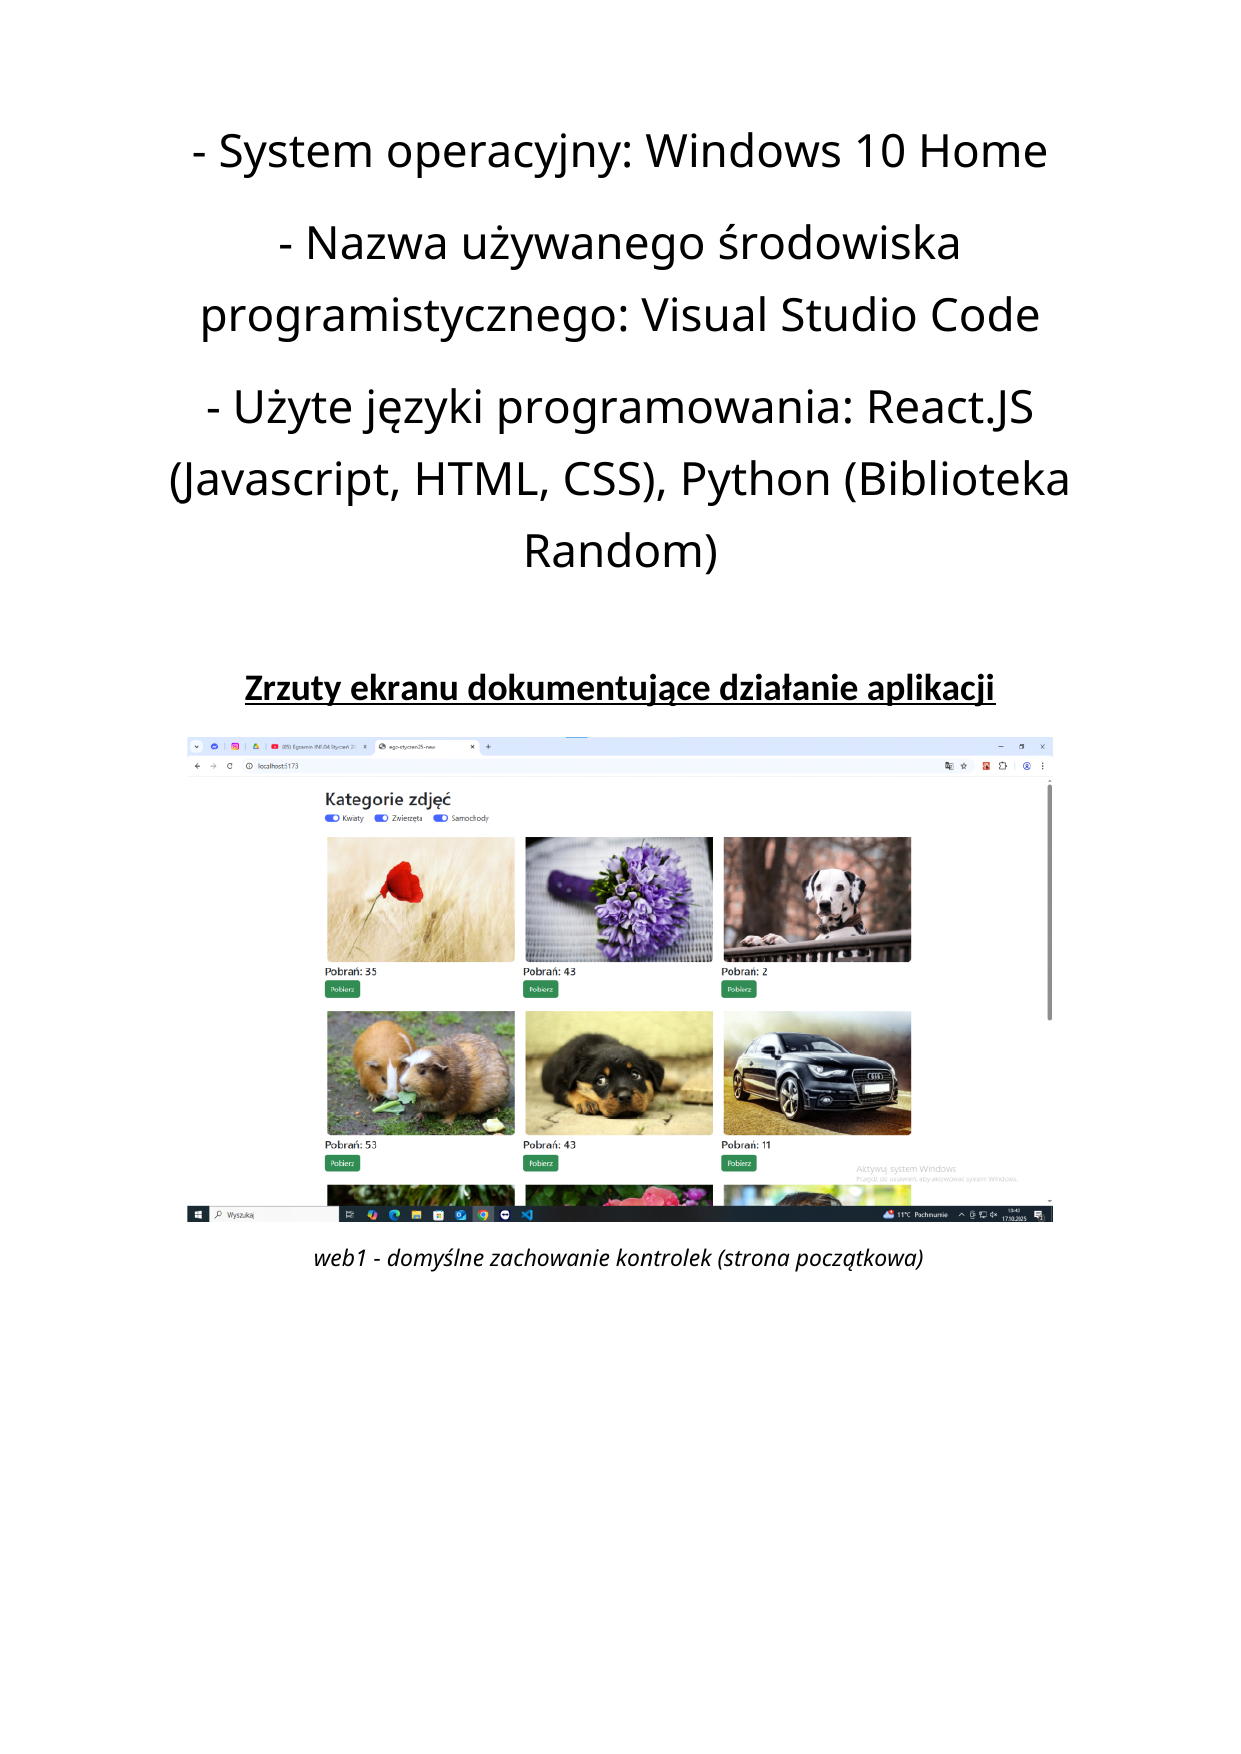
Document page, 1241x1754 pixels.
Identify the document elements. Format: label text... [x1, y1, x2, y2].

text web1 - domyślne zachowanie kontrolek (strona początkowa) [118, 1242, 1122, 1274]
text Zrzuty ekranu dokumentujące działanie aplikacji [118, 664, 1122, 709]
text - Nazwa używanego środowiska programistycznego: Visual Studio Code [118, 211, 1122, 345]
text - System operacyjny: Windows 10 Home [118, 118, 1122, 181]
text - Użyte języki programowania: React.JS (Javascript, HTML, CSS), Python (Biblioteka Random) [118, 375, 1122, 581]
